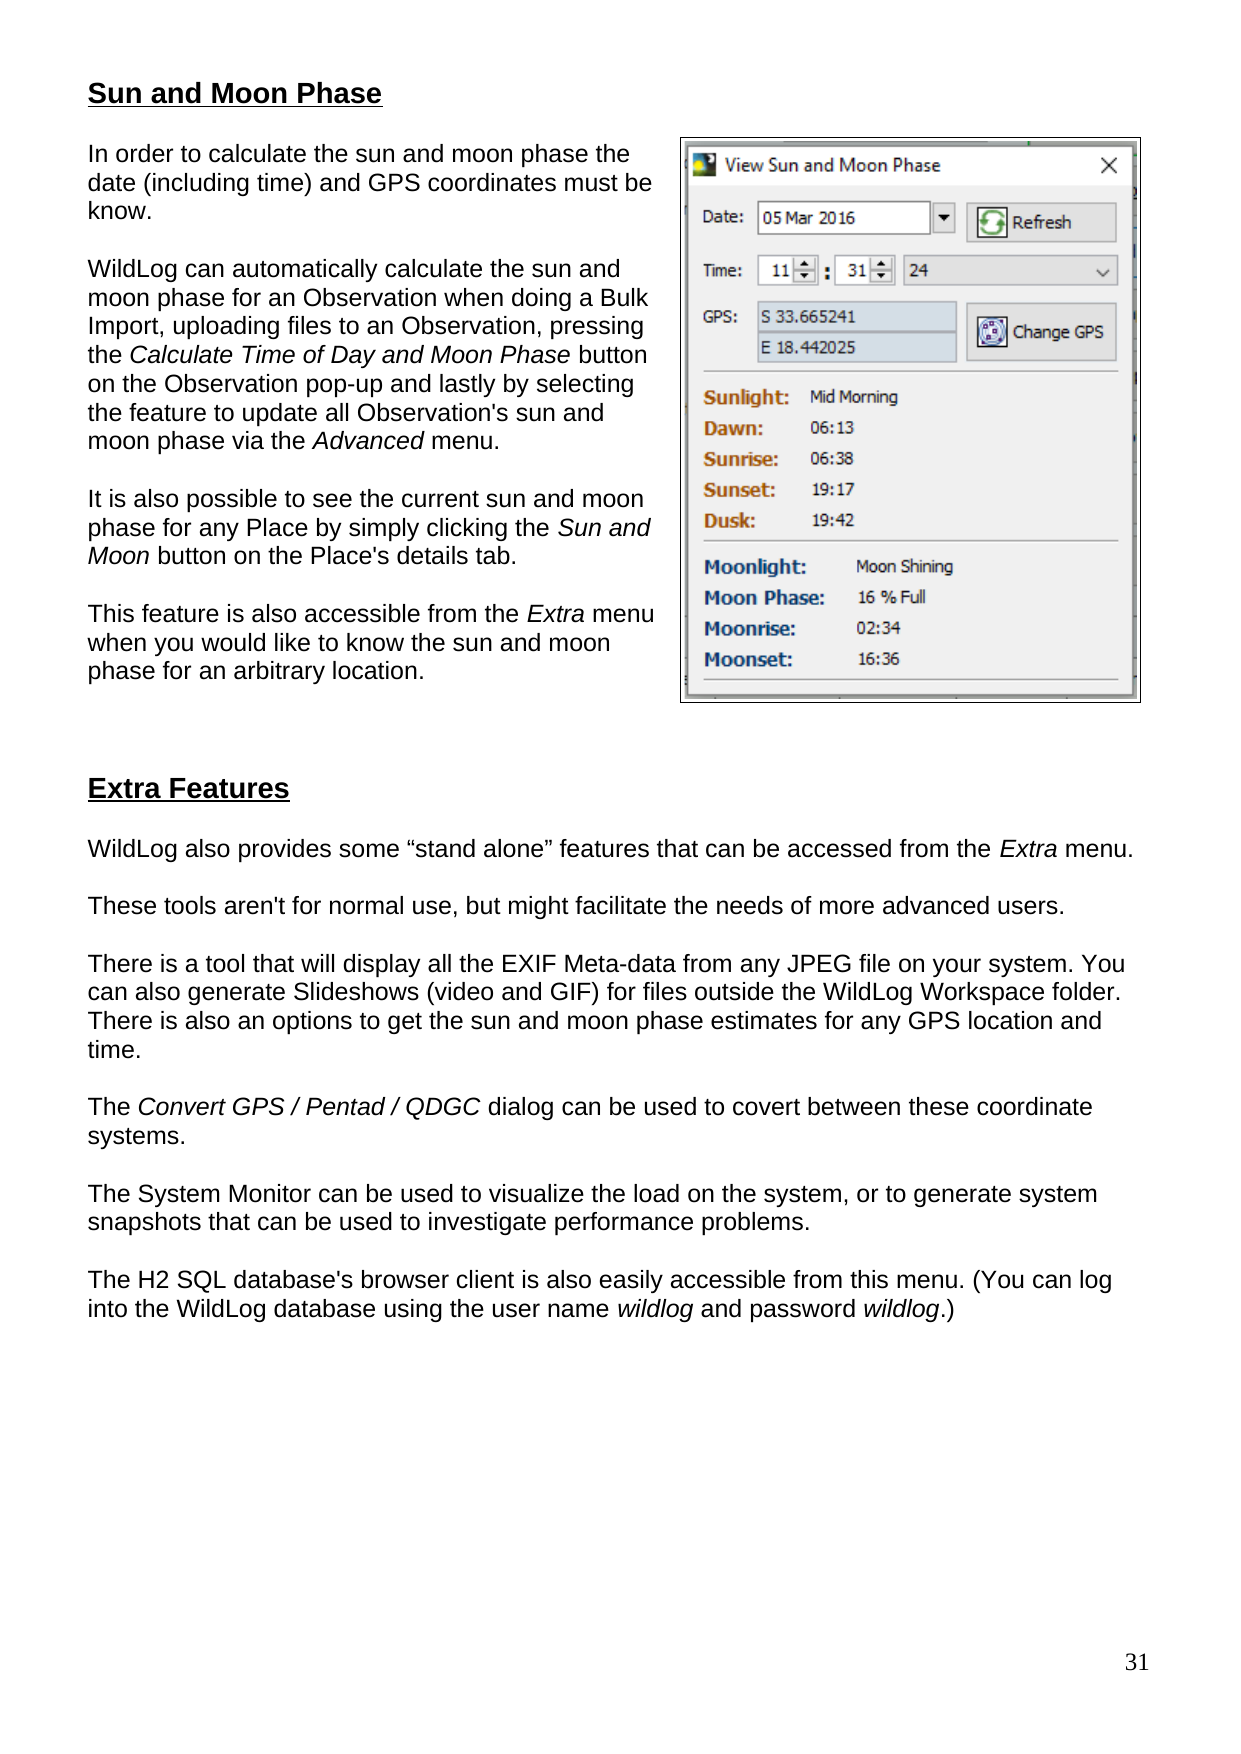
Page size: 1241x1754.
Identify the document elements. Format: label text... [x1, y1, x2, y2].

text WildLog also provides some “stand alone” features that can be accessed from the Extra menu. [87, 834, 1149, 862]
text There is a tool that will display all the EXIF Meta-data from any JPEG file on your system. You can also generate Slideshows (video and GIF) for files outside the WildLog Workspace folder. There is also an options to get the sun and moon phase estimates for any GPS location and time. [87, 949, 1149, 1064]
text In order to calculate the sun and moon phase the date (including time) and GPS coordinates must be know. [87, 139, 680, 225]
text The H2 SQL database's browser client is also easily accessible from this menu. (You can log into the WildLog database using the user name wildlog and password wildlog.) [87, 1265, 1149, 1322]
text The System Monitor can be used to visualize the load on the system, or to generate system snapshots that can be used to investigate performance problems. [87, 1179, 1149, 1236]
text This feature is also accessible from the Extra menu when you would like to know the sun and moon phase for an arbitrary location. [87, 599, 680, 685]
picture [684, 141, 1137, 699]
text WildLog can automatically calculate the sun and moon phase for an Observation when doing a Bulk Import, uploading files to an Observation, pressing the Calculate Time of Day and Moon Phase button on the Observation pop-up and lastly by selecting the feature to update all Observation's sun and moon phase via the Advanced menu. [87, 254, 680, 455]
subtitle Sun and Moon Phase [87, 77, 1149, 110]
subtitle Extra Features [87, 771, 1149, 805]
text These tools aren't for normal use, but might facilitate the needs of more advanced users. [87, 891, 1149, 920]
text The Convert GPS / Pentad / QDGC dialog can be used to covert between these coordinate systems. [87, 1092, 1149, 1150]
text It is also possible to see the current sun and moon phase for any Place by simply clicking the Sun and Moon button on the Place's details tab. [87, 484, 680, 570]
